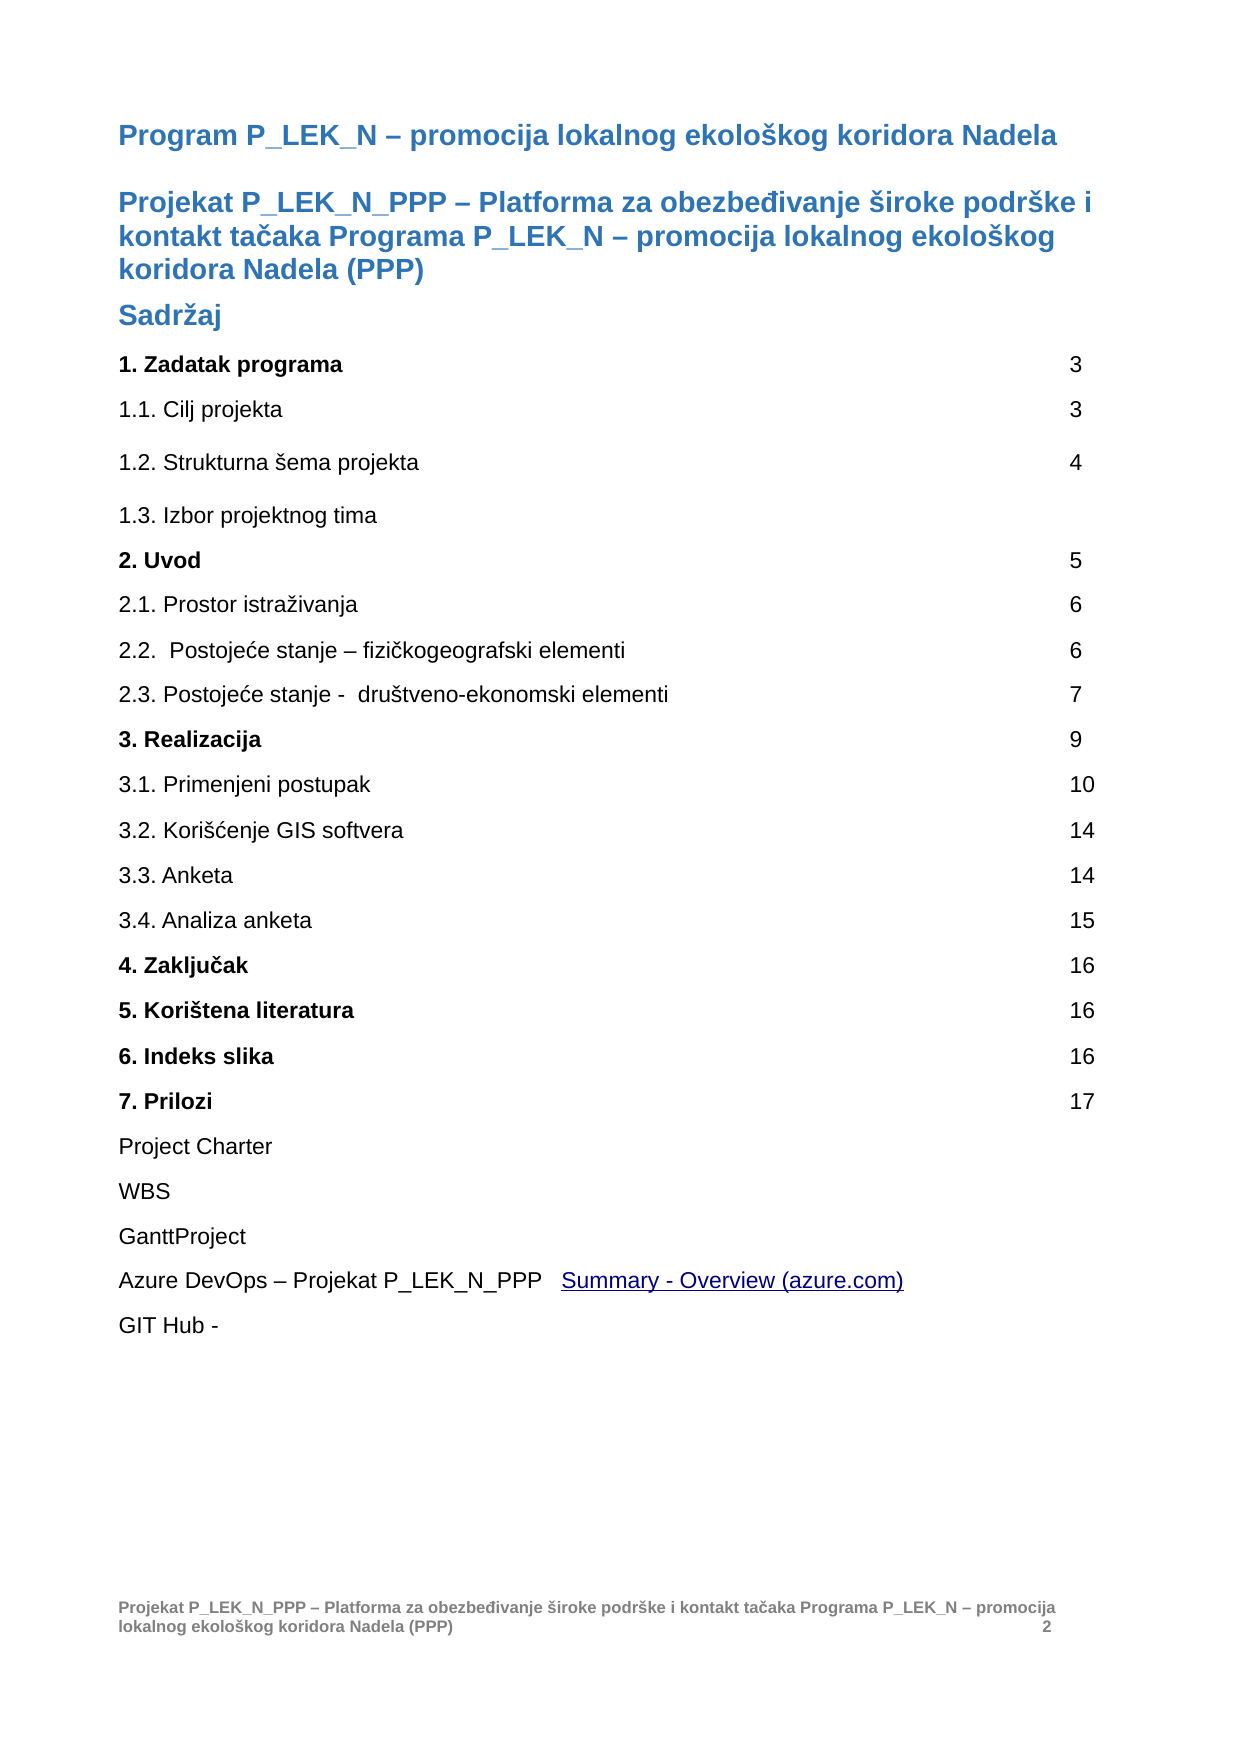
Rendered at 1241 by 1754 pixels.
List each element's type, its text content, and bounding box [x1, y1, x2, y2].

table_cell 4. Zaključak [118, 952, 1069, 997]
table_cell 3.1. Primenjeni postupak [118, 771, 1069, 817]
text Sadržaj [118, 298, 1122, 332]
table_cell Project Charter [118, 1133, 1069, 1178]
table_cell [1069, 1268, 1122, 1312]
subtitle Program P_LEK_N – promocija lokalnog ekološkog koridora Nadela [118, 118, 1122, 152]
table_cell 3 [1069, 396, 1122, 449]
table_cell GanttProject [118, 1223, 1069, 1267]
table_cell 3.3. Anketa [118, 862, 1069, 907]
table_cell 15 [1069, 907, 1122, 952]
table_cell Azure DevOps – Projekat P_LEK_N_PPP Summary - Overview (azure.com) [118, 1268, 1069, 1312]
table_cell 2.2. Postojeće stanje – fizičkogeografski elementi [118, 637, 1069, 681]
table_cell [1069, 1312, 1122, 1357]
table_cell 6 [1069, 637, 1122, 681]
table_cell 2.1. Prostor istraživanja [118, 591, 1069, 637]
table_cell [1069, 502, 1122, 547]
subtitle Projekat P_LEK_N_PPP – Platforma za obezbeđivanje široke podrške i kontakt tačaka Programa P_LEK_N – promocija lokalnog ekološkog koridora Nadela (PPP) [118, 185, 1122, 286]
table_cell 17 [1069, 1088, 1122, 1133]
table_cell [1069, 1178, 1122, 1223]
table_cell 4 [1069, 449, 1122, 502]
table_cell 1.2. Strukturna šema projekta [118, 449, 1069, 502]
table_cell 6. Indeks slika [118, 1043, 1069, 1088]
table_cell 3. Realizacija [118, 726, 1069, 771]
table_cell 10 [1069, 771, 1122, 817]
table_cell 7 [1069, 681, 1122, 726]
table_header 3 [1069, 351, 1122, 396]
table_cell 1.1. Cilj projekta [118, 396, 1069, 449]
table_cell 2.3. Postojeće stanje - društveno-ekonomski elementi [118, 681, 1069, 726]
table_cell 9 [1069, 726, 1122, 771]
table_cell 5 [1069, 547, 1122, 591]
table_cell 1.3. Izbor projektnog tima [118, 502, 1069, 547]
table_cell 16 [1069, 952, 1122, 997]
table_cell 14 [1069, 817, 1122, 862]
table_header 1. Zadatak programa [118, 351, 1069, 396]
table_cell [1069, 1133, 1122, 1178]
table_cell 7. Prilozi [118, 1088, 1069, 1133]
table_cell GIT Hub - [118, 1312, 1069, 1357]
table_cell 16 [1069, 998, 1122, 1043]
table_cell 16 [1069, 1043, 1122, 1088]
table_cell 6 [1069, 591, 1122, 637]
table_cell 2. Uvod [118, 547, 1069, 591]
table_cell WBS [118, 1178, 1069, 1223]
table_cell 3.2. Korišćenje GIS softvera [118, 817, 1069, 862]
table_cell 14 [1069, 862, 1122, 907]
table_cell 5. Korištena literatura [118, 998, 1069, 1043]
table_cell 3.4. Analiza anketa [118, 907, 1069, 952]
table_cell [1069, 1223, 1122, 1267]
